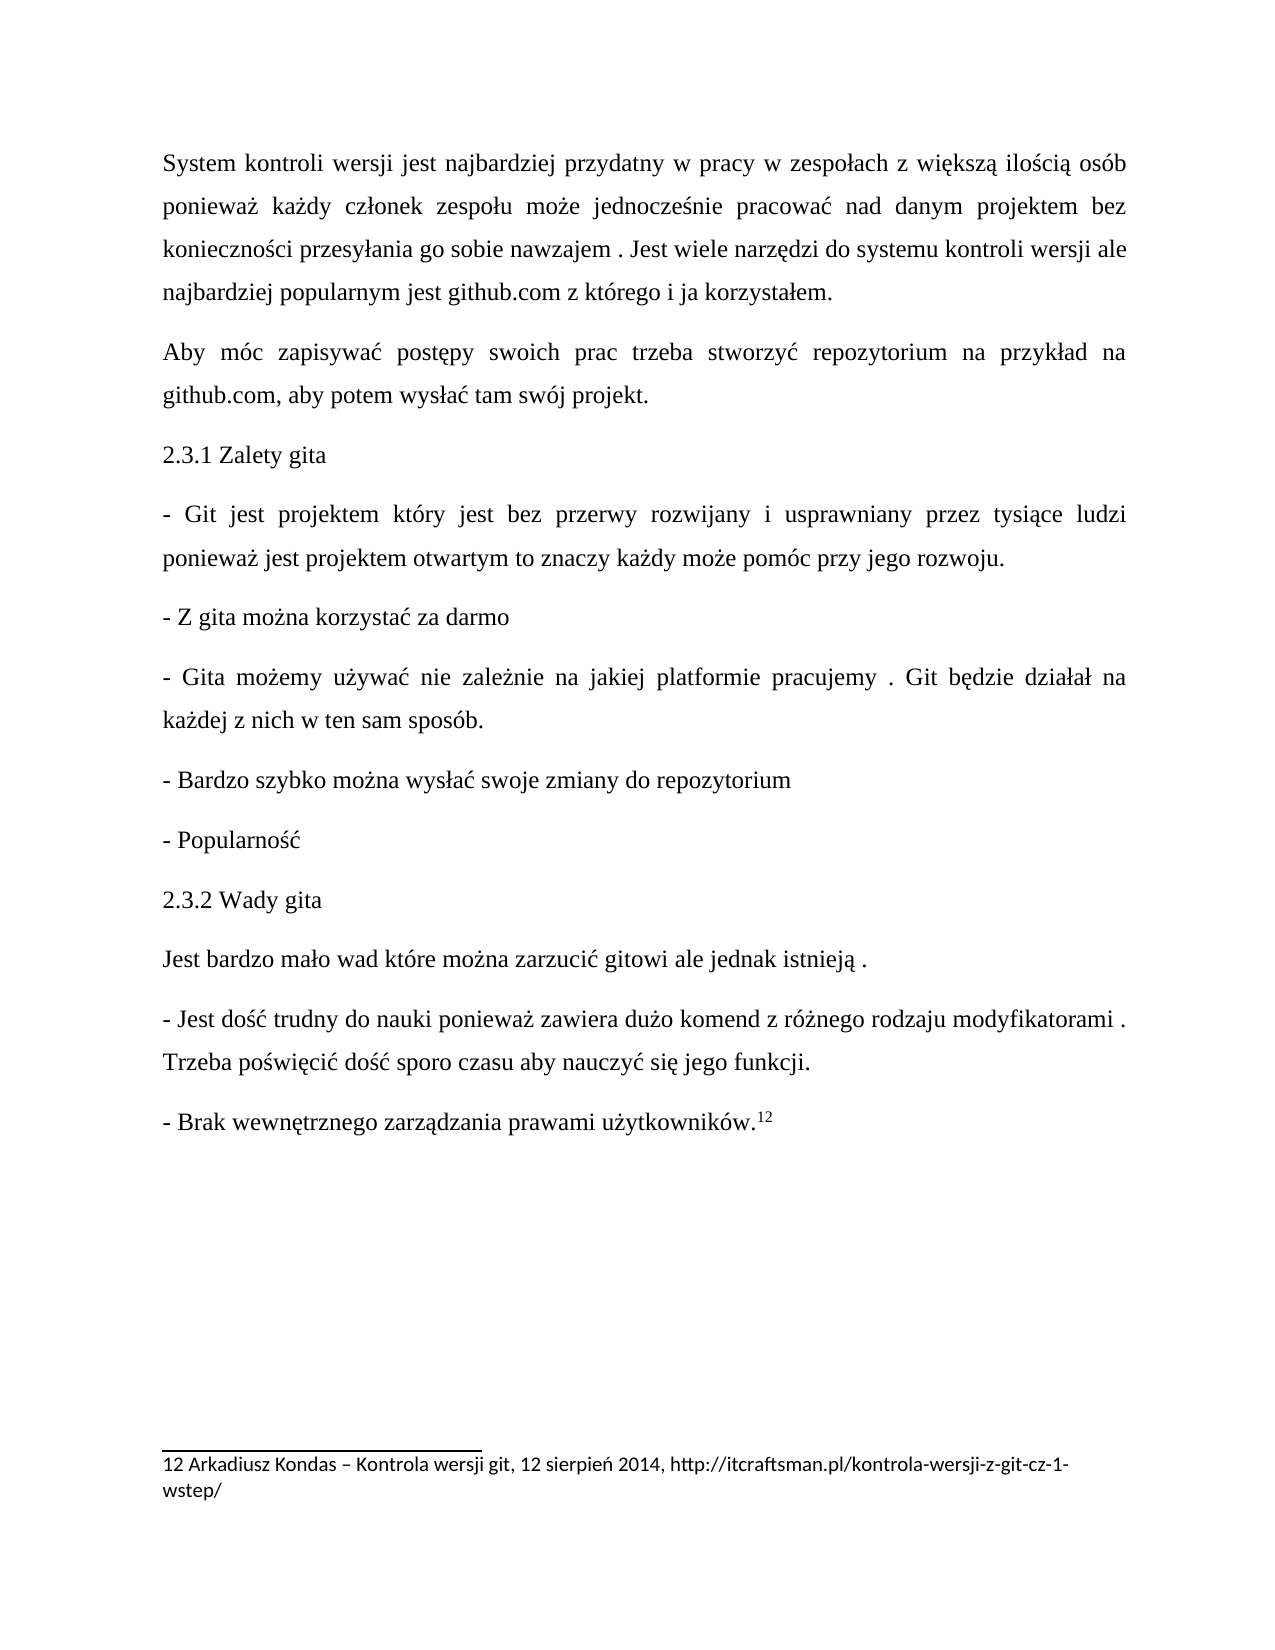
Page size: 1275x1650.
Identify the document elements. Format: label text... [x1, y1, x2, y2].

text - Brak wewnętrznego zarządzania prawami użytkowników. [162, 1107, 1127, 1136]
text System kontroli wersji jest najbardziej przydatny w pracy w zespołach z większą ilością osób ponieważ każdy członek zespołu może jednocześnie pracować nad danym projektem bez konieczności przesyłania go sobie nawzajem . Jest wiele narzędzi do systemu kontroli wersji ale najbardziej popularnym jest github.com z którego i ja korzystałem. [162, 148, 1127, 306]
text Aby móc zapisywać postępy swoich prac trzeba stworzyć repozytorium na przykład na github.com, aby potem wysłać tam swój projekt. [162, 337, 1127, 409]
text - Z gita można korzystać za darmo [162, 602, 1127, 631]
text - Bardzo szybko można wysłać swoje zmiany do repozytorium [162, 765, 1127, 794]
text - Popularność [162, 825, 1127, 854]
text Jest bardzo mało wad które można zarzucić gitowi ale jednak istnieją . [162, 944, 1127, 973]
text - Gita możemy używać nie zależnie na jakiej platformie pracujemy . Git będzie działał na każdej z nich w ten sam sposób. [162, 662, 1127, 734]
text - Git jest projektem który jest bez przerwy rozwijany i usprawniany przez tysiące ludzi ponieważ jest projektem otwartym to znaczy każdy może pomóc przy jego rozwoju. [162, 499, 1127, 571]
text 2.3.1 Zalety gita [162, 440, 1127, 468]
text Arkadiusz Kondas – Kontrola wersji git, 12 sierpień 2014, http://itcraftsman.pl/kontrola-wersji-z-git-cz-1-wstep/ [162, 1452, 1127, 1502]
text 2.3.2 Wady gita [162, 885, 1127, 913]
text - Jest dość trudny do nauki ponieważ zawiera dużo komend z różnego rodzaju modyfikatorami . Trzeba poświęcić dość sporo czasu aby nauczyć się jego funkcji. [162, 1004, 1127, 1076]
